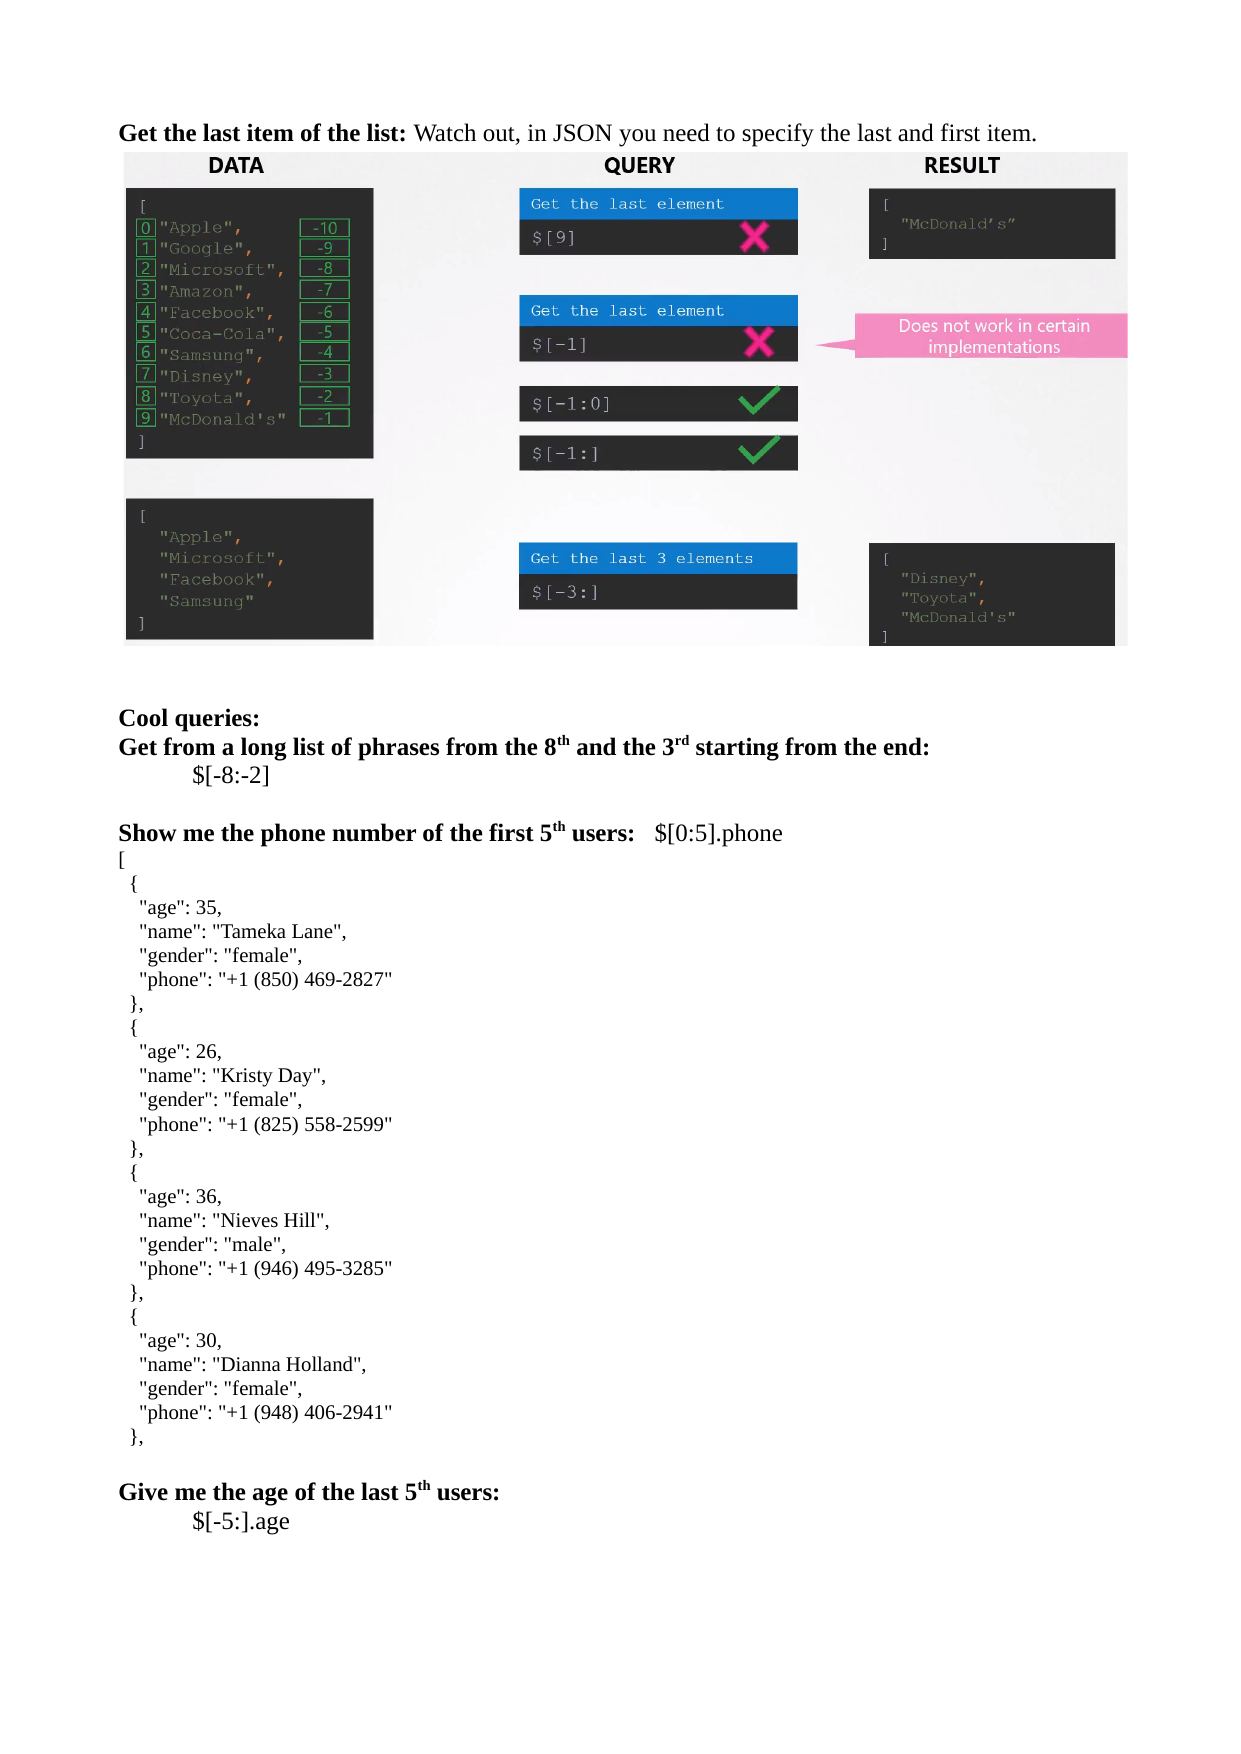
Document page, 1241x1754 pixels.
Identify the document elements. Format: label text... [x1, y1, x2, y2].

text }, [118, 1280, 1122, 1304]
text "age": 35, [118, 895, 1122, 919]
text "age": 36, [118, 1184, 1122, 1208]
text "phone": "+1 (946) 495-3285" [118, 1256, 1122, 1280]
text Get the last item of the list: Watch out, in JSON you need to specify the last and first item. [118, 118, 1122, 147]
picture [123, 152, 1128, 646]
text "name": "Nieves Hill", [118, 1208, 1122, 1232]
text "age": 30, [118, 1328, 1122, 1352]
text $[-8:-2] [118, 761, 1122, 789]
text }, [118, 991, 1122, 1015]
text Get from a long list of phrases from the 8th and the 3rd starting from the end: [118, 732, 1122, 761]
text "phone": "+1 (948) 406-2941" [118, 1400, 1122, 1424]
text { [118, 1159, 1122, 1184]
text "name": "Kristy Day", [118, 1063, 1122, 1087]
text }, [118, 1424, 1122, 1448]
text "gender": "female", [118, 1376, 1122, 1400]
text Give me the age of the last 5th users: [118, 1477, 1122, 1506]
text "phone": "+1 (850) 469-2827" [118, 967, 1122, 991]
text { [118, 1015, 1122, 1039]
text $[-5:].age [118, 1506, 1122, 1534]
text [ [118, 847, 1122, 871]
text "gender": "male", [118, 1232, 1122, 1256]
text "name": "Dianna Holland", [118, 1352, 1122, 1376]
text "name": "Tameka Lane", [118, 919, 1122, 943]
text "gender": "female", [118, 943, 1122, 967]
text "age": 26, [118, 1039, 1122, 1063]
text "phone": "+1 (825) 558-2599" [118, 1111, 1122, 1136]
text }, [118, 1136, 1122, 1159]
text { [118, 1304, 1122, 1328]
text "gender": "female", [118, 1087, 1122, 1111]
text Show me the phone number of the first 5th users: $[0:5].phone [118, 818, 1122, 847]
text Cool queries: [118, 703, 1122, 732]
text { [118, 871, 1122, 895]
